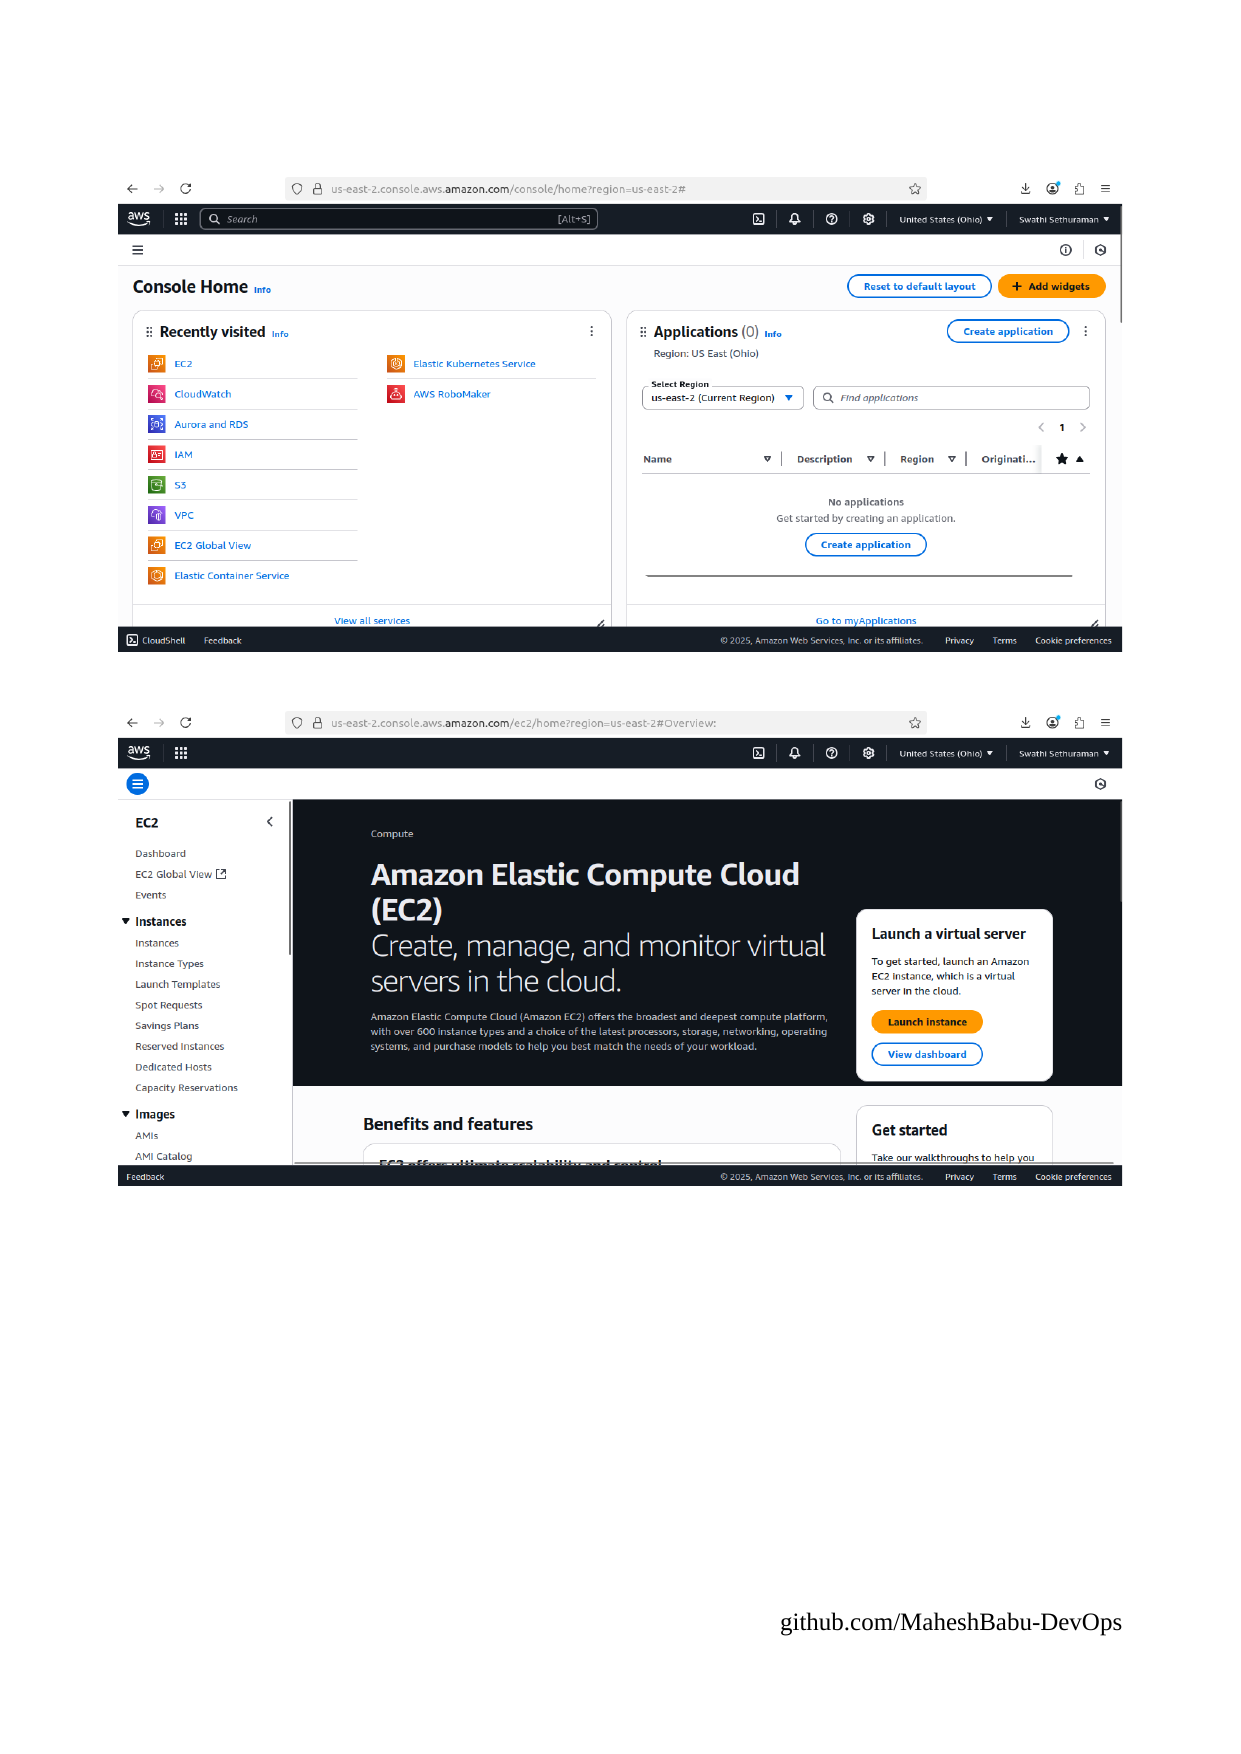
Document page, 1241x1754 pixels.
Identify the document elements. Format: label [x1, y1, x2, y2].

picture [118, 175, 1123, 652]
picture [118, 709, 1123, 1186]
